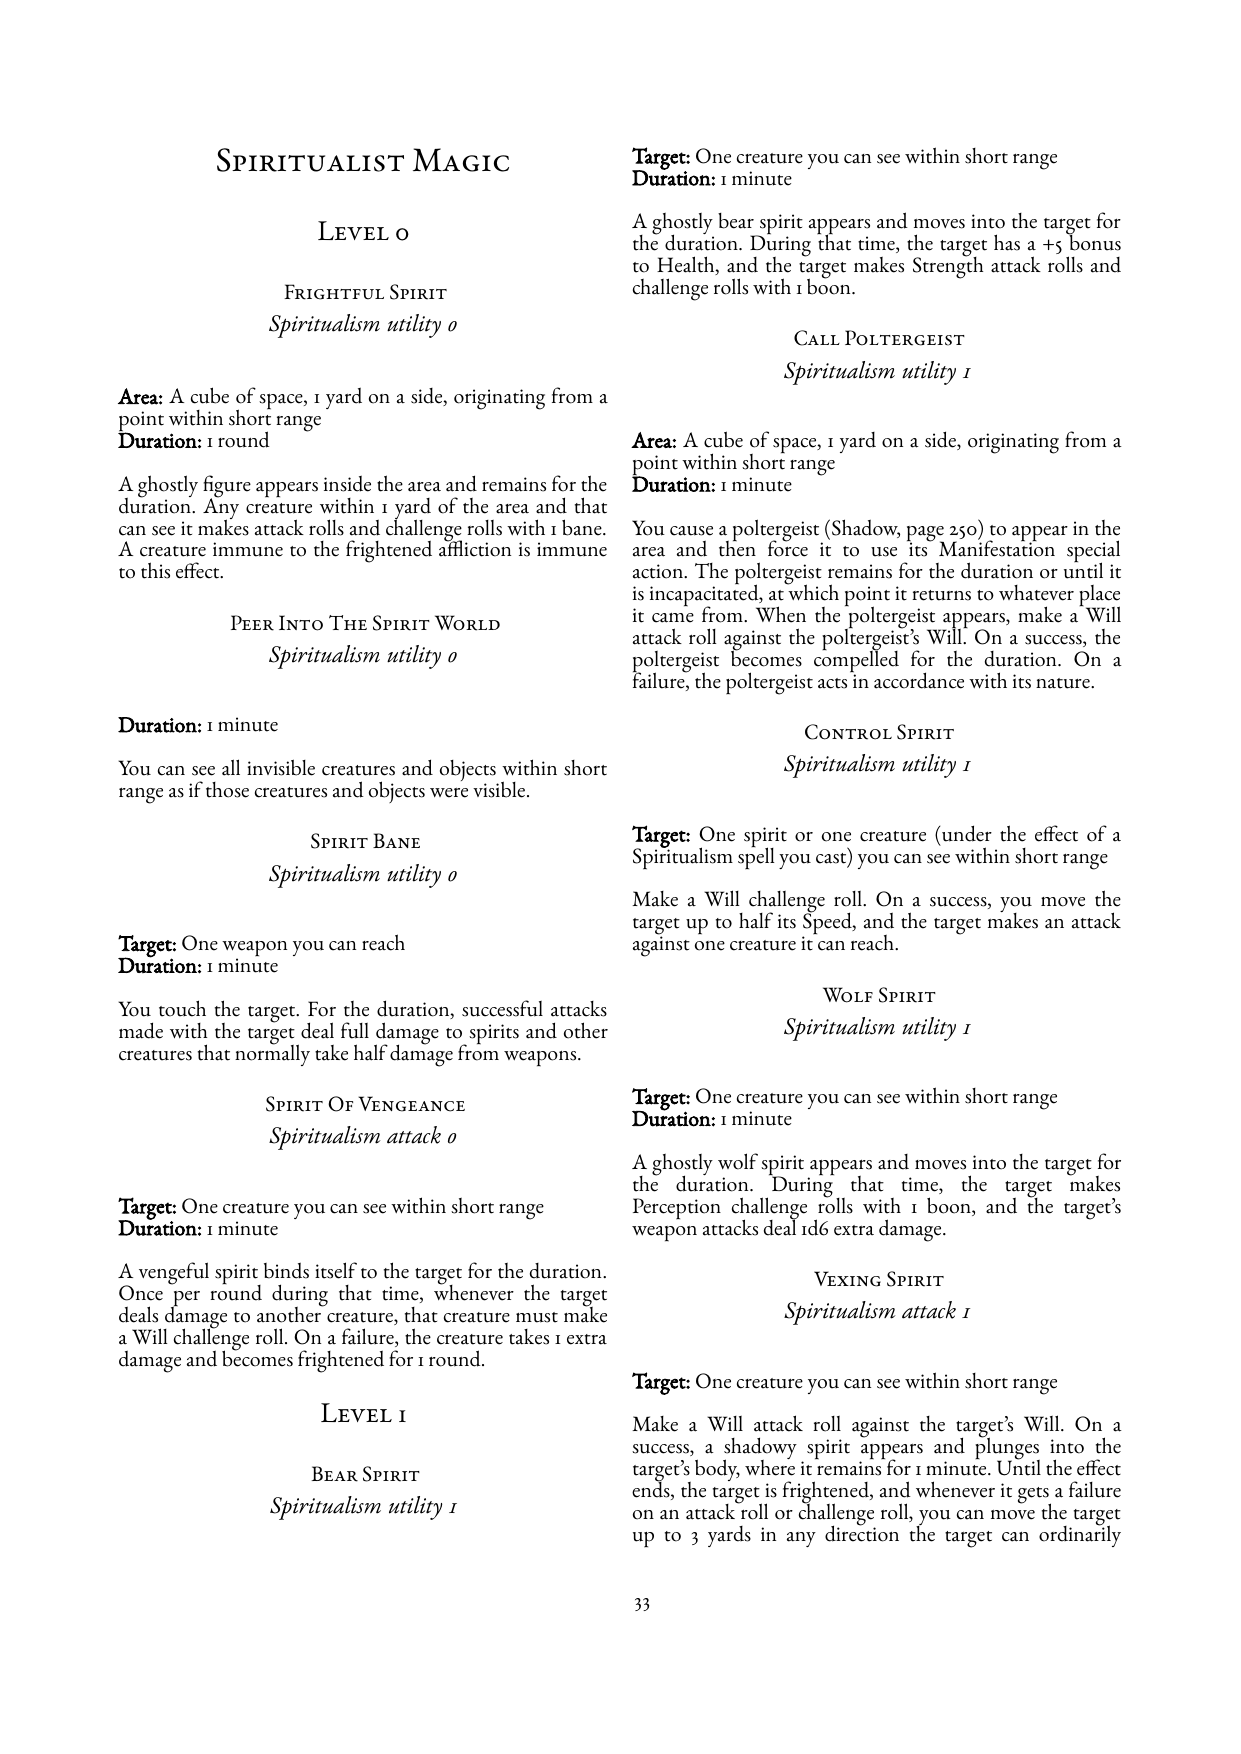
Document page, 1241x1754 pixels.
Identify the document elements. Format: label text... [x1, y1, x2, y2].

list Duration: 1 minute [632, 169, 1122, 191]
text Make a Will attack roll against the target’s Will. On a success, a shadowy spirit appears and plunges into the target’s body, where it remains for 1 minute. Until the effect ends, the target is frightened, and whenever it gets a failure on an attack roll or challenge roll, you can move the target up to 3 yards in any direction the target can ordinarily [632, 1406, 1122, 1548]
text A ghostly figure appears inside the area and remains for the duration. Any creature within 1 yard of the area and that can see it makes attack rolls and challenge rolls with 1 bane. A creature immune to the frightened affliction is immune to this effect. [118, 466, 608, 585]
subtitle Control Spirit [632, 724, 1122, 746]
list Duration: 1 minute [118, 957, 608, 979]
subtitle Spirit Bane [118, 833, 608, 855]
list Target: One weapon you can reach [118, 918, 608, 957]
subtitle Vexing Spirit [632, 1271, 1122, 1293]
subtitle Call Poltergeist [632, 330, 1122, 352]
subtitle Spiritualism attack 0 [118, 1127, 608, 1151]
list Area: A cube of space, 1 yard on a side, originating from a point within short range [632, 415, 1122, 476]
list Target: One creature you can see within short range [632, 1071, 1122, 1110]
subtitle Level 0 [118, 220, 608, 248]
subtitle Spirit Of Vengeance [118, 1096, 608, 1118]
subtitle Wolf Spirit [632, 986, 1122, 1008]
list Duration: 1 minute [118, 1219, 608, 1241]
subtitle Spiritualism utility 1 [632, 755, 1122, 779]
text A ghostly wolf spirit appears and moves into the target for the duration. During that time, the target makes Perception challenge rolls with 1 boon, and the target’s weapon attacks deal 1d6 extra damage. [632, 1144, 1122, 1241]
subtitle Spiritualism utility 1 [118, 1497, 608, 1521]
list Target: One spirit or one creature (under the effect of a Spiritualism spell you cast) you can see within short range [632, 808, 1122, 869]
list Target: One creature you can see within short range [641, 148, 1122, 169]
list Area: A cube of space, 1 yard on a side, originating from a point within short range [118, 368, 608, 432]
text You can see all invisible creatures and objects within short range as if those creatures and objects were visible. [118, 750, 608, 804]
list Duration: 1 round [118, 432, 608, 454]
subtitle Frightful Spirit [118, 284, 608, 306]
subtitle Spiritualism utility 1 [632, 361, 1122, 385]
subtitle Spiritualism utility 0 [118, 864, 608, 888]
text A vengeful spirit binds itself to the target for the duration. Once per round during that time, whenever the target deals damage to another creature, that creature must make a Will challenge roll. On a failure, the creature takes 1 extra damage and becomes frightened for 1 round. [118, 1253, 608, 1373]
subtitle Spiritualism utility 1 [632, 1017, 1122, 1041]
text Make a Will challenge roll. On a success, you move the target up to half its Speed, and the target makes an attack against one creature it can reach. [632, 881, 1122, 957]
subtitle Bear Spirit [118, 1466, 608, 1488]
list Target: One creature you can see within short range [118, 1180, 608, 1219]
subtitle Peer Into The Spirit World [118, 614, 608, 636]
text You touch the target. For the duration, successful attacks made with the target deal full damage to spirits and other creatures that normally take half damage from weapons. [118, 991, 608, 1066]
text A ghostly bear spirit appears and moves into the target for the duration. During that time, the target has a +5 bonus to Health, and the target makes Strength attack rolls and challenge rolls with 1 boon. [632, 203, 1122, 301]
subtitle Level 1 [118, 1402, 608, 1431]
list Target: One creature you can see within short range [632, 1355, 1122, 1394]
subtitle Spiritualism attack 1 [632, 1302, 1122, 1326]
subtitle Spiritualist Magic [118, 148, 608, 182]
list Duration: 1 minute [632, 1110, 1122, 1132]
subtitle Spiritualism utility 0 [118, 314, 608, 339]
list Duration: 1 minute [632, 476, 1122, 498]
list Duration: 1 minute [118, 699, 608, 738]
subtitle Spiritualism utility 0 [118, 645, 608, 669]
text You cause a poltergeist (Shadow, page 250) to appear in the area and then force it to use its Manifestation special action. The poltergeist remains for the duration or until it is incapacitated, at which point it returns to whatever place it came from. When the poltergeist appears, make a Will attack roll against the poltergeist’s Will. On a success, the poltergeist becomes compelled for the duration. On a failure, the poltergeist acts in accordance with its nature. [632, 509, 1122, 694]
